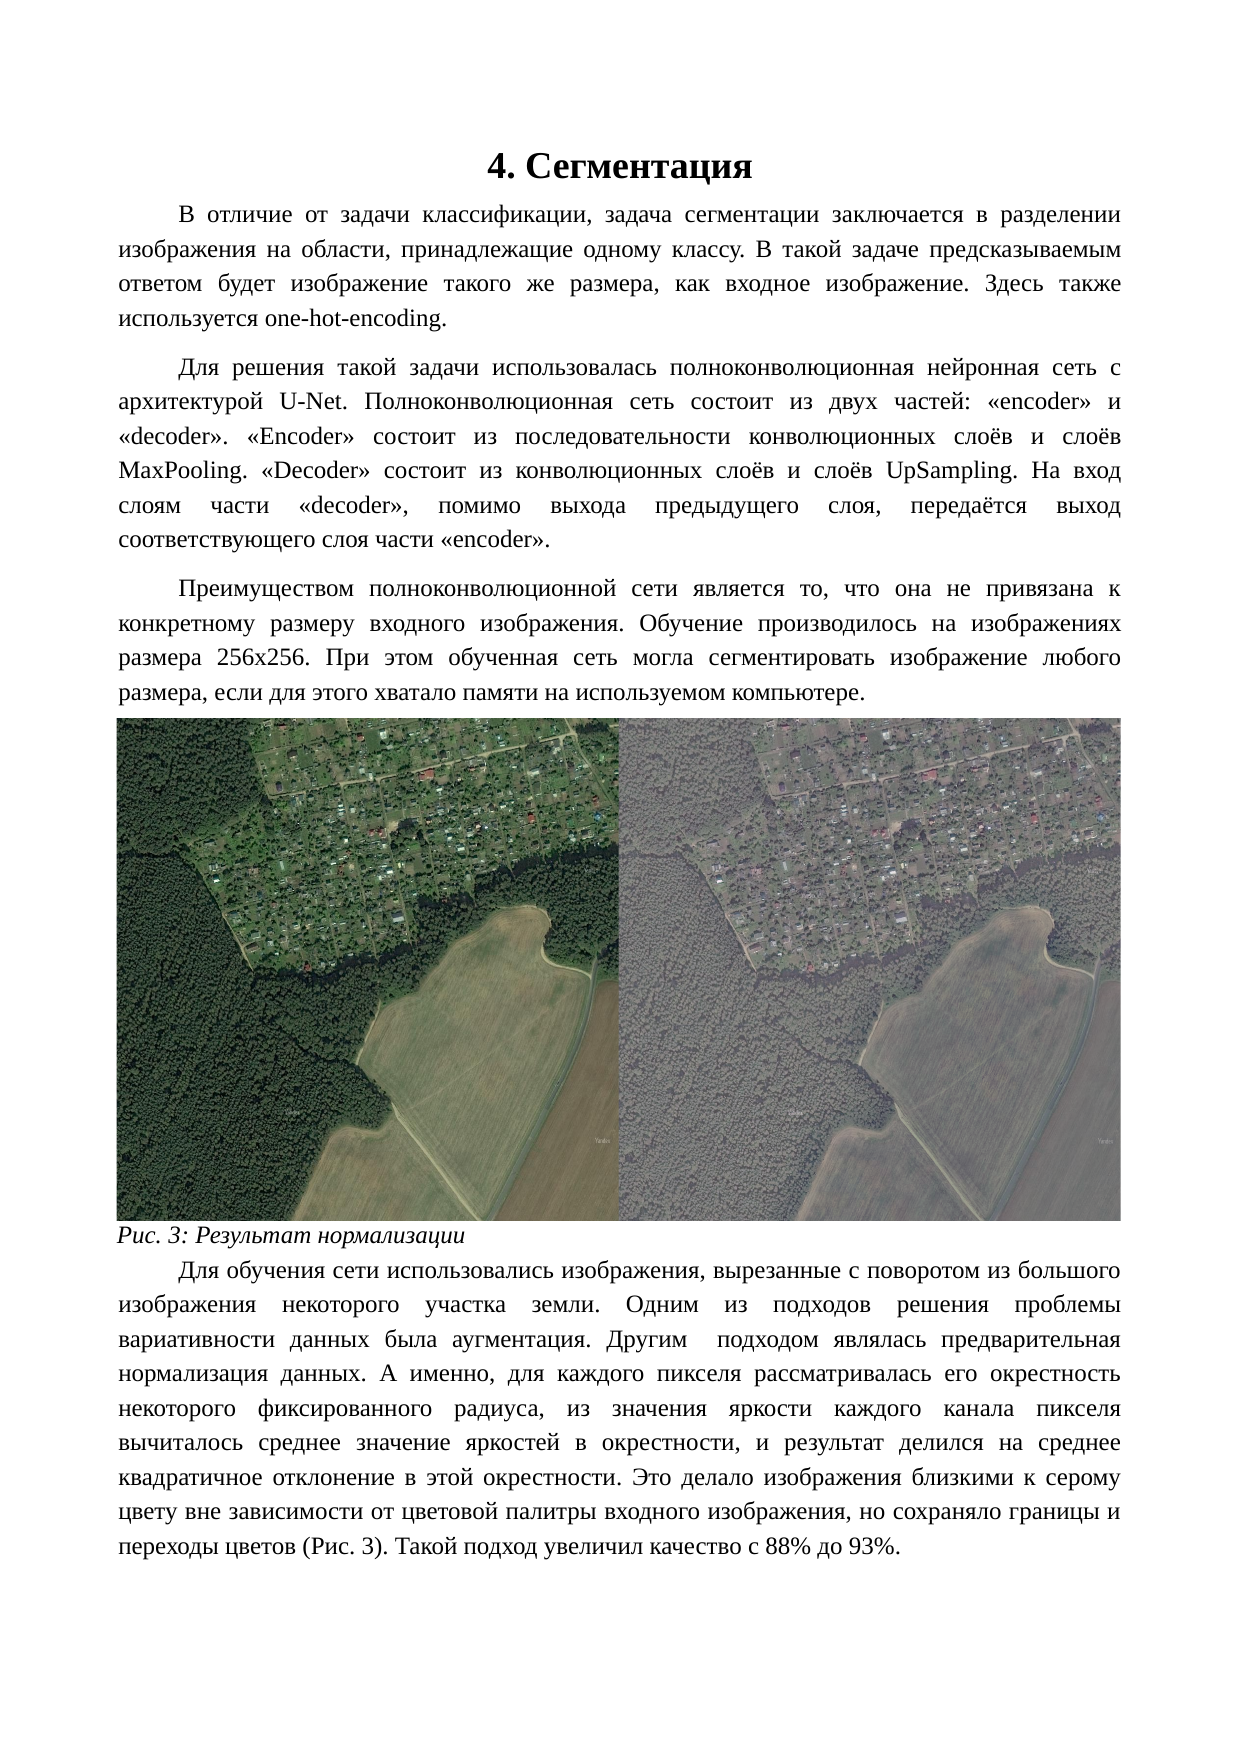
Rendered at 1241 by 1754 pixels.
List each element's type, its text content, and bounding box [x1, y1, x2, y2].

picture [116, 718, 1121, 1221]
text Для обучения сети использовались изображения, вырезанные с поворотом из большого изображения некоторого участка земли. Одним из подходов решения проблемы вариативности данных была аугментация. Другим подходом являлась предварительная нормализация данных. А именно, для каждого пикселя рассматривалась его окрестность некоторого фиксированного радиуса, из значения яркости каждого канала пикселя вычиталось среднее значение яркостей в окрестности, и результат делился на среднее квадратичное отклонение в этой окрестности. Это делало изображения близкими к серому цвету вне зависимости от цветовой палитры входного изображения, но сохраняло границы и переходы цветов (Рис. 3). Такой подход увеличил качество с 88% до 93%. [118, 726, 1122, 1560]
text В отличие от задачи классификации, задача сегментации заключается в разделении изображения на области, принадлежащие одному классу. В такой задаче предсказываемым ответом будет изображение такого же размера, как входное изображение. Здесь также используется one-hot-encoding. [118, 199, 1122, 331]
text Рис. 3: Результат нормализации [117, 1221, 1121, 1249]
text Преимуществом полноконволюционной сети является то, что она не привязана к конкретному размеру входного изображения. Обучение производилось на изображениях размера 256x256. При этом обученная сеть могла сегментировать изображение любого размера, если для этого хватало памяти на используемом компьютере. [118, 573, 1122, 705]
text Для решения такой задачи использовалась полноконволюционная нейронная сеть с архитектурой U-Net. Полноконволюционная сеть состоит из двух частей: «encoder» и «decoder». «Encoder» состоит из последовательности конволюционных слоёв и слоёв MaxPooling. «Decoder» состоит из конволюционных слоёв и слоёв UpSampling. На вход слоям части «decoder», помимо выхода предыдущего слоя, передаётся выход соответствующего слоя части «encoder». [118, 352, 1122, 553]
subtitle 4. Сегментация [118, 143, 1122, 187]
